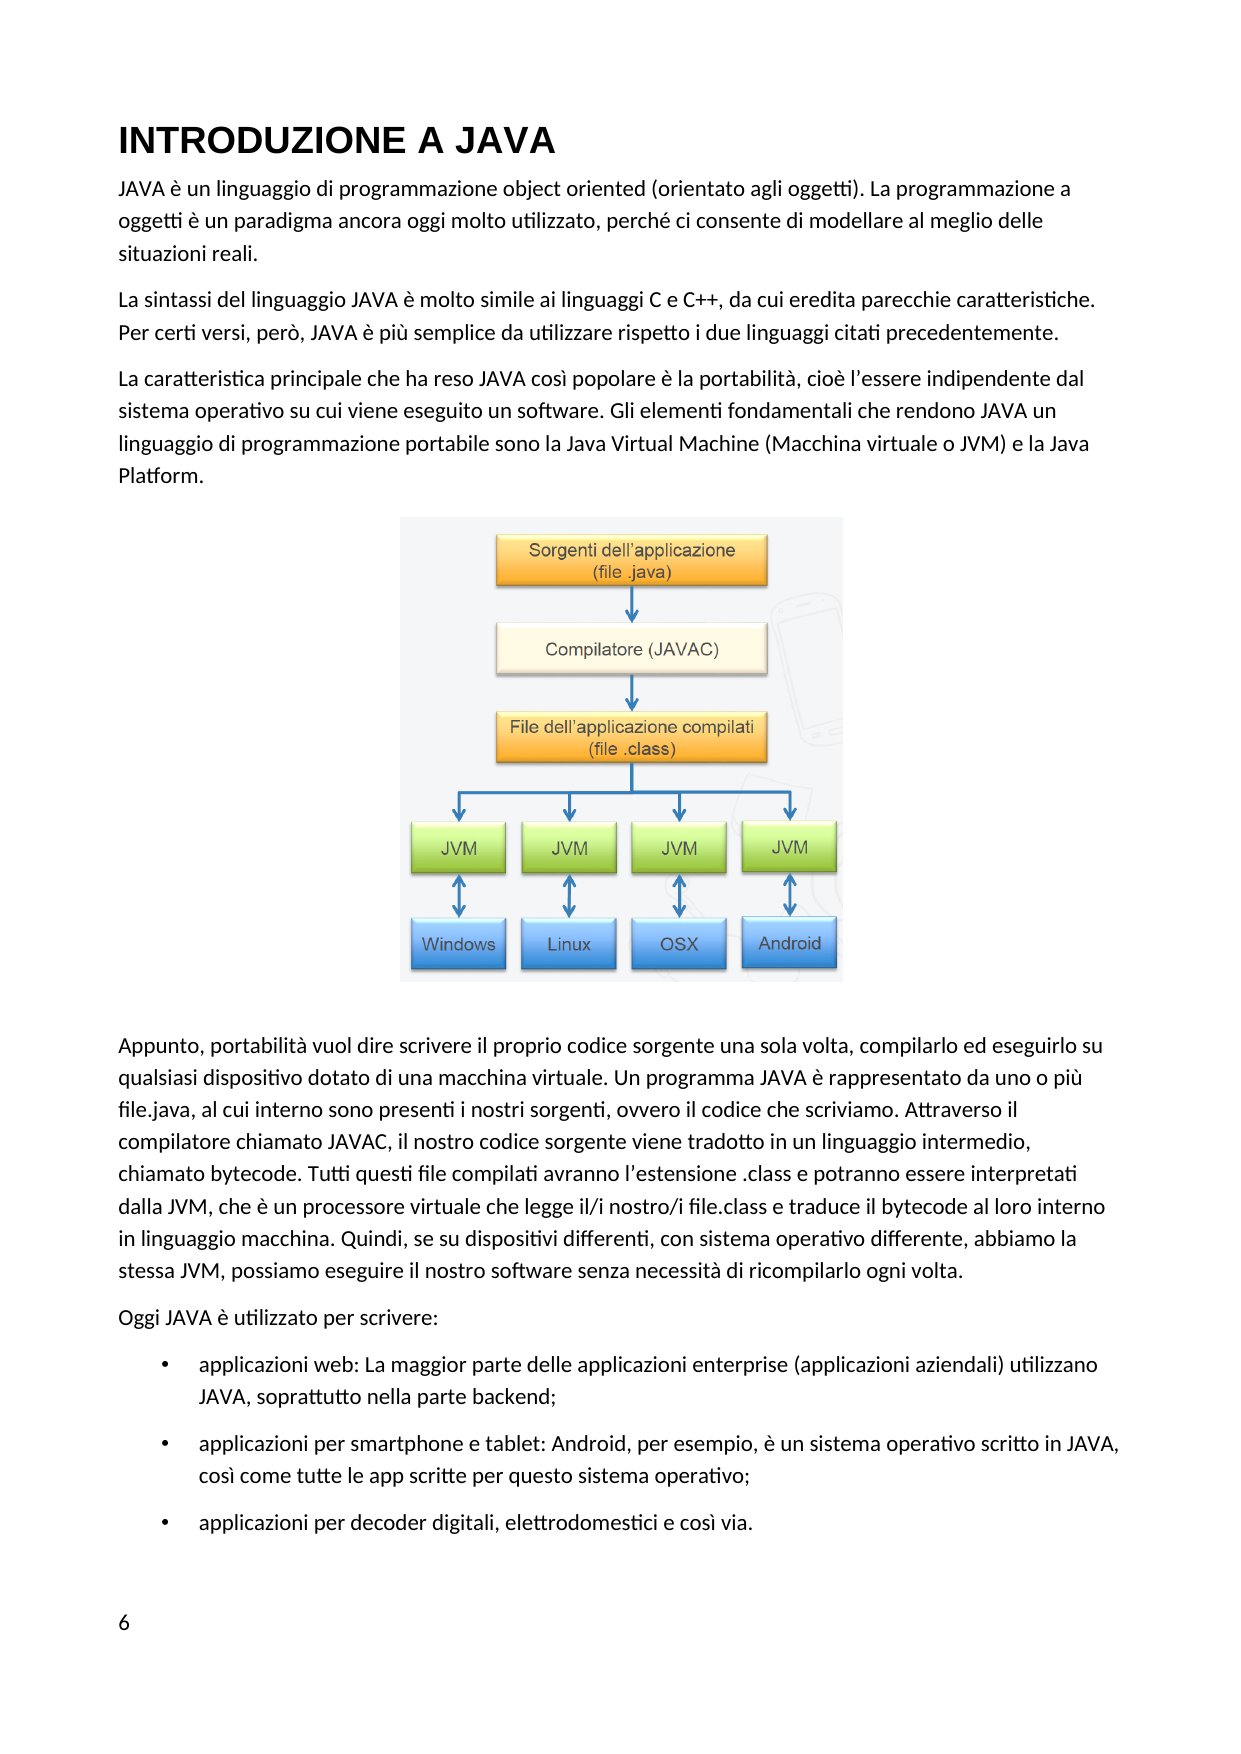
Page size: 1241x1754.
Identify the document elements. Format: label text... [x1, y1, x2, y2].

subtitle INTRODUZIONE A JAVA [118, 118, 1122, 162]
text JAVA è un linguaggio di programmazione object oriented (orientato agli oggetti). La programmazione a oggetti è un paradigma ancora oggi molto utilizzato, perché ci consente di modellare al meglio delle situazioni reali. [118, 174, 1122, 267]
text La sintassi del linguaggio JAVA è molto simile ai linguaggi C e C++, da cui eredita parecchie caratteristiche. Per certi versi, però, JAVA è più semplice da utilizzare rispetto i due linguaggi citati precedentemente. [118, 285, 1122, 346]
text Oggi JAVA è utilizzato per scrivere: [118, 1303, 1122, 1331]
picture [399, 517, 843, 982]
list applicazioni per smartphone e tablet: Android, per esempio, è un sistema operativo scritto in JAVA, così come tutte le app scritte per questo sistema operativo; [161, 1429, 1122, 1489]
text La caratteristica principale che ha reso JAVA così popolare è la portabilità, cioè l’essere indipendente dal sistema operativo su cui viene eseguito un software. Gli elementi fondamentali che rendono JAVA un linguaggio di programmazione portabile sono la Java Virtual Machine (Macchina virtuale o JVM) e la Java Platform. [118, 364, 1122, 489]
list applicazioni per decoder digitali, elettrodomestici e così via. [161, 1508, 1122, 1536]
list applicazioni web: La maggior parte delle applicazioni enterprise (applicazioni aziendali) utilizzano JAVA, soprattutto nella parte backend; [161, 1350, 1122, 1410]
text Appunto, portabilità vuol dire scrivere il proprio codice sorgente una sola volta, compilarlo ed eseguirlo su qualsiasi dispositivo dotato di una macchina virtuale. Un programma JAVA è rappresentato da uno o più file.java, al cui interno sono presenti i nostri sorgenti, ovvero il codice che scriviamo. Attraverso il compilatore chiamato JAVAC, il nostro codice sorgente viene tradotto in un linguaggio intermedio, chiamato bytecode. Tutti questi file compilati avranno l’estensione .class e potranno essere interpretati dalla JVM, che è un processore virtuale che legge il/i nostro/i file.class e traduce il bytecode al loro interno in linguaggio macchina. Quindi, se su dispositivi differenti, con sistema operativo differente, abbiamo la stessa JVM, possiamo eseguire il nostro software senza necessità di ricompilarlo ogni volta. [118, 1031, 1122, 1284]
